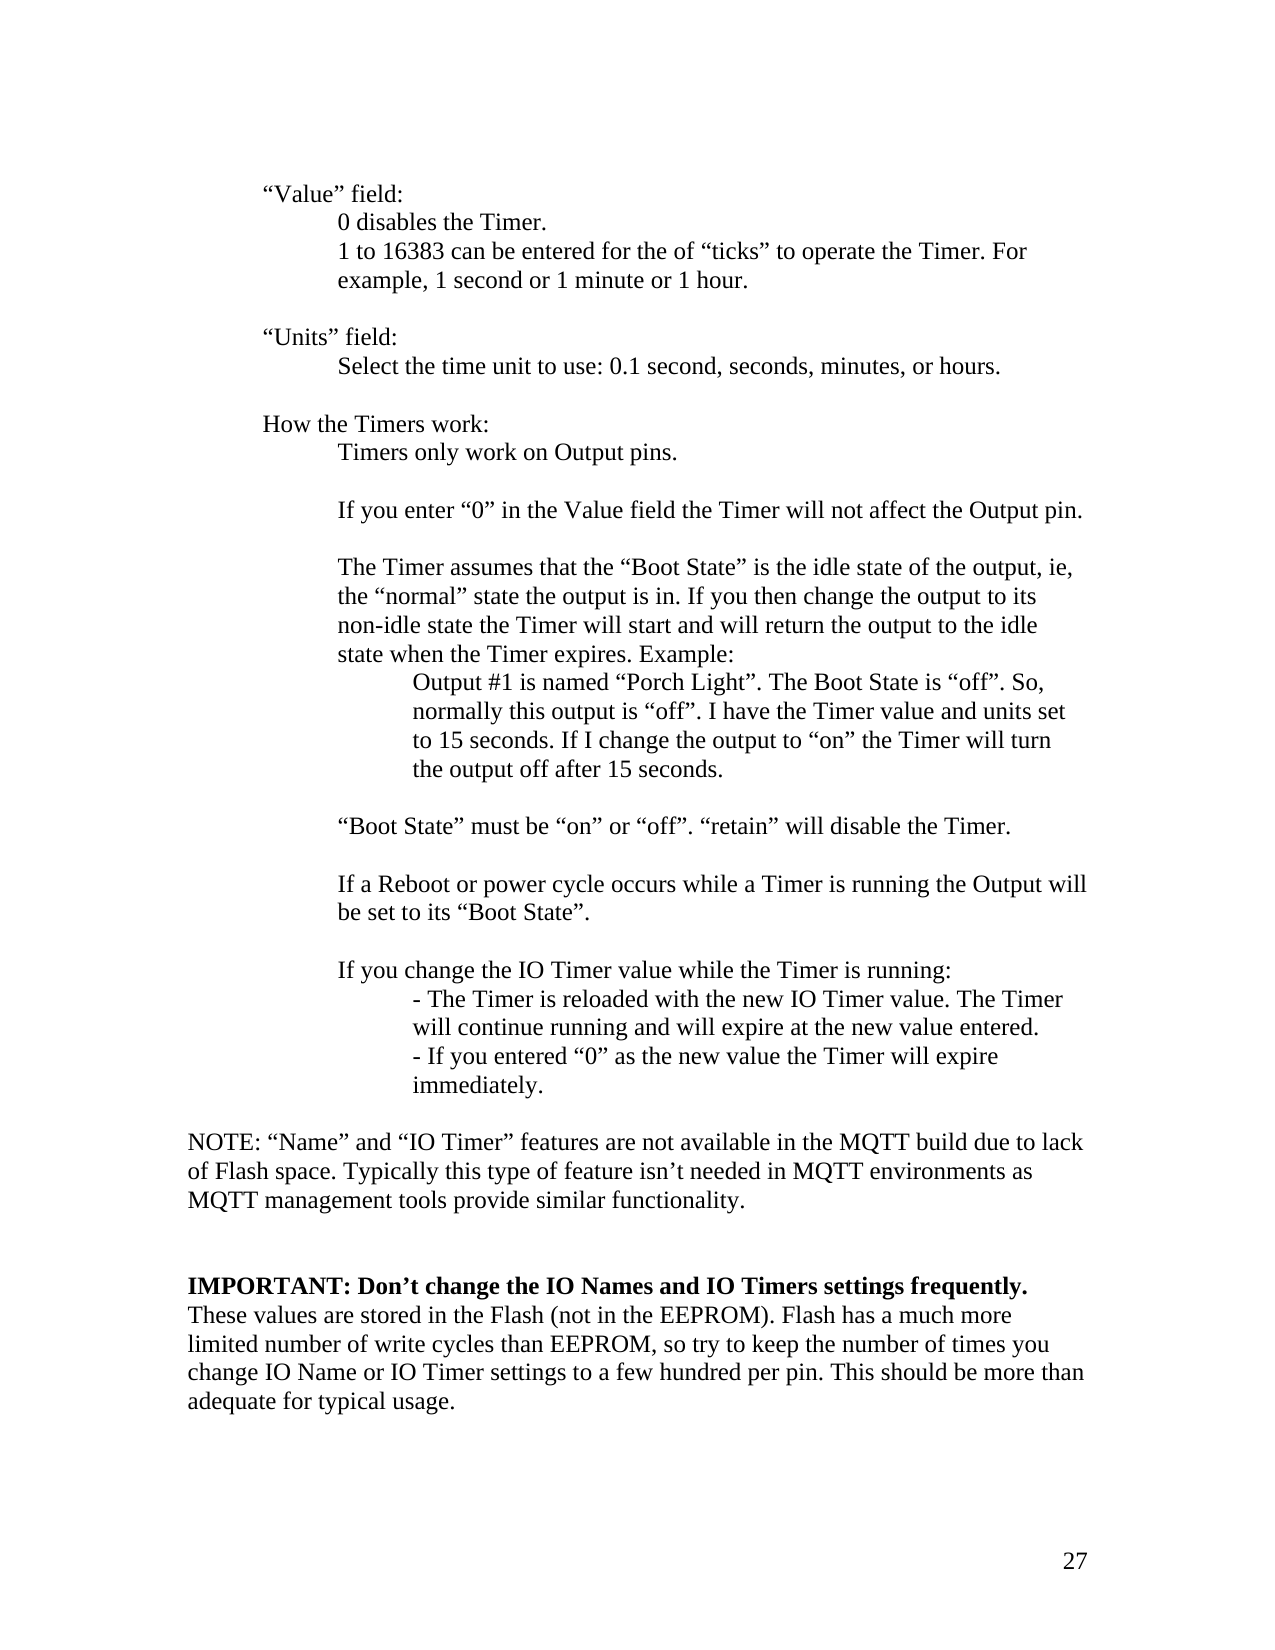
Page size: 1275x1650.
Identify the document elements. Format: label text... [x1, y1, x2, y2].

text If you change the IO Timer value while the Timer is running: [337, 955, 1087, 984]
text “Value” field: [262, 179, 1087, 207]
text Timers only work on Output pins. [337, 437, 1087, 466]
text NOTE: “Name” and “IO Timer” features are not available in the MQTT build due to lack of Flash space. Typically this type of feature isn’t needed in MQTT environments as MQTT management tools provide similar functionality. [187, 1127, 1087, 1214]
text - If you entered “0” as the new value the Timer will expire immediately. [412, 1041, 1087, 1099]
text 1 to 16383 can be entered for the of “ticks” to operate the Timer. For example, 1 second or 1 minute or 1 hour. [337, 236, 1087, 294]
text IMPORTANT: Don’t change the IO Names and IO Timers settings frequently. These values are stored in the Flash (not in the EEPROM). Flash has a much more limited number of write cycles than EEPROM, so try to keep the number of times you change IO Name or IO Timer settings to a few hundred per pin. This should be more than adequate for typical usage. [187, 1271, 1087, 1415]
text If you enter “0” in the Value field the Timer will not affect the Output pin. [337, 495, 1087, 524]
text “Boot State” must be “on” or “off”. “retain” will disable the Timer. [337, 811, 1087, 840]
text 0 disables the Timer. [337, 207, 1087, 236]
text Select the time unit to use: 0.1 second, seconds, minutes, or hours. [337, 351, 1087, 380]
text - The Timer is reloaded with the new IO Timer value. The Timer will continue running and will expire at the new value entered. [412, 984, 1087, 1041]
text “Units” field: [262, 322, 1087, 351]
text How the Timers work: [262, 409, 1087, 437]
text If a Reboot or power cycle occurs while a Timer is running the Output will be set to its “Boot State”. [337, 869, 1087, 926]
text The Timer assumes that the “Boot State” is the idle state of the output, ie, the “normal” state the output is in. If you then change the output to its non-idle state the Timer will start and will return the output to the idle state when the Timer expires. Example: [337, 552, 1087, 667]
text Output #1 is named “Porch Light”. The Boot State is “off”. So, normally this output is “off”. I have the Timer value and units set to 15 seconds. If I change the output to “on” the Timer will turn the output off after 15 seconds. [412, 667, 1087, 782]
